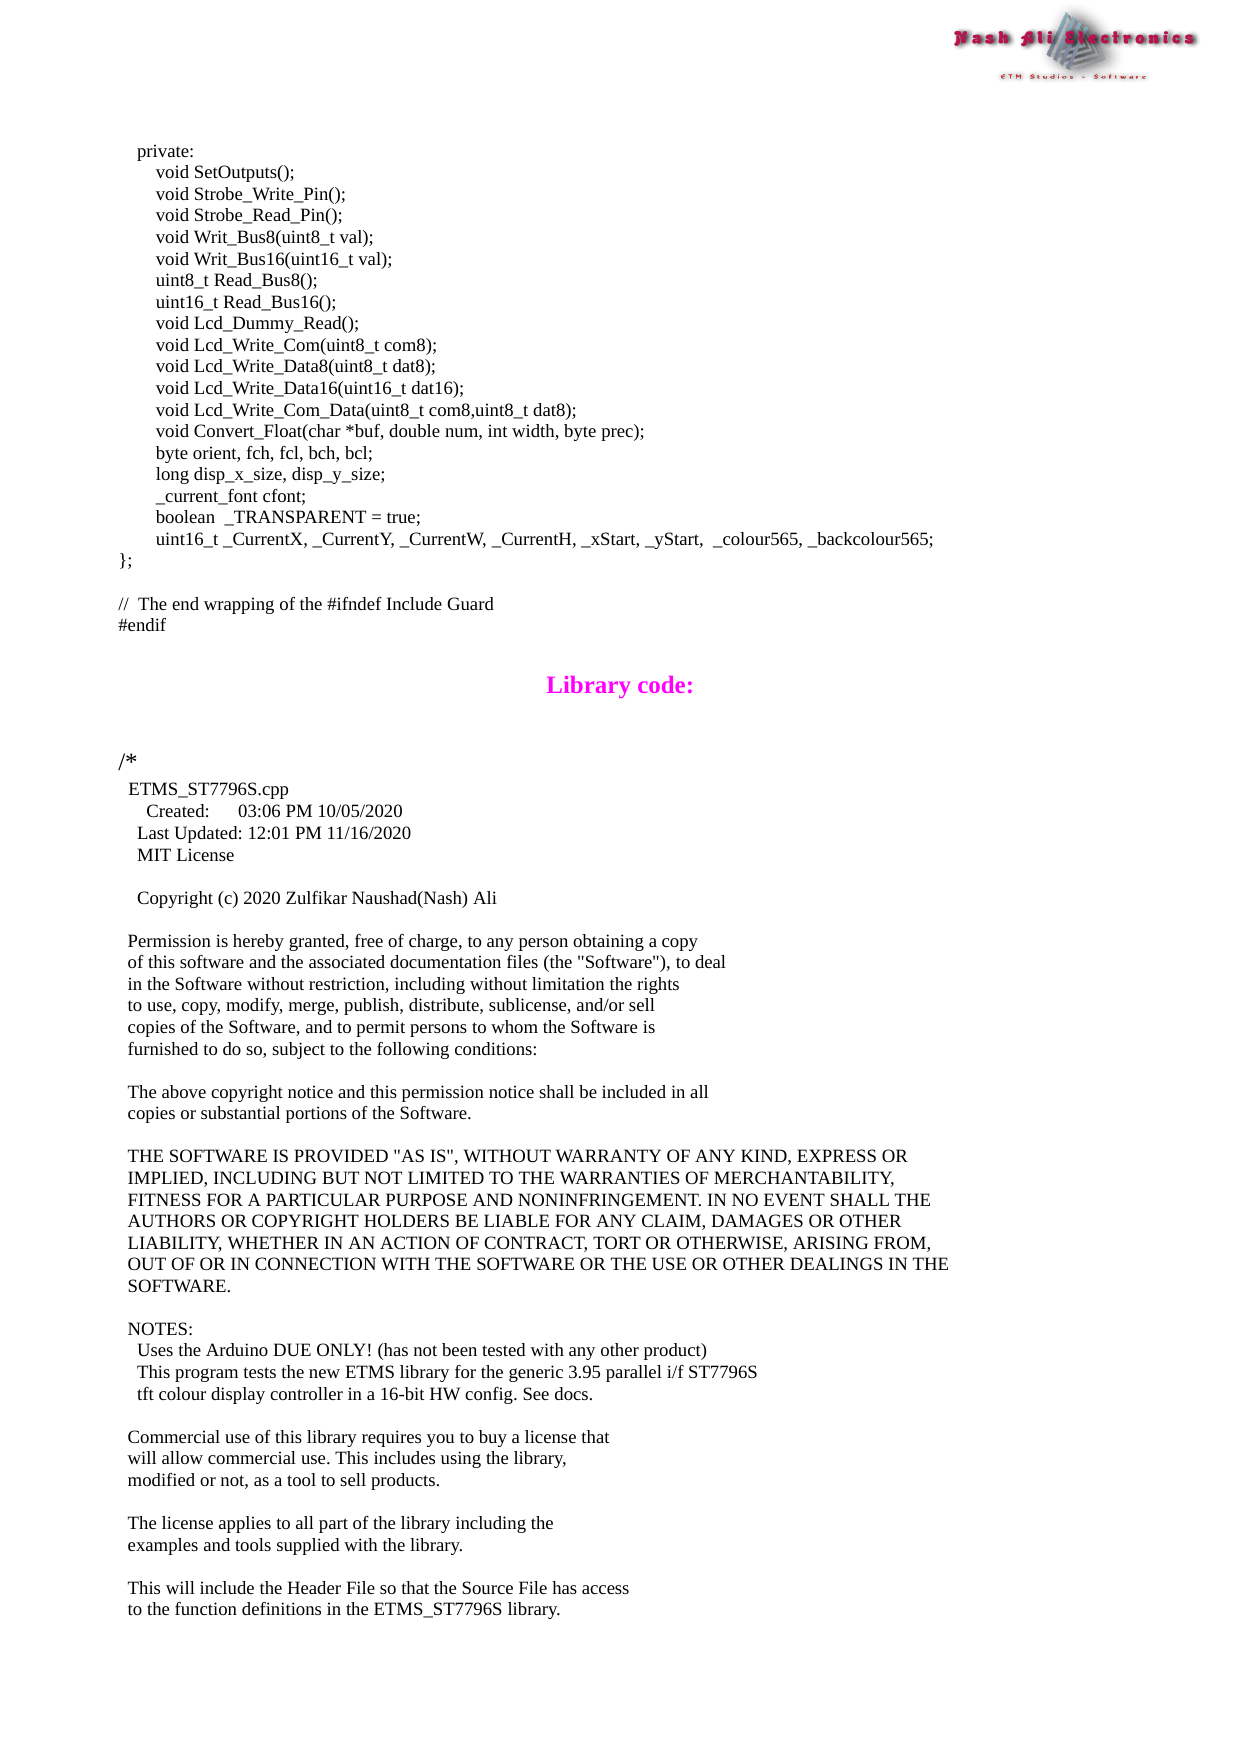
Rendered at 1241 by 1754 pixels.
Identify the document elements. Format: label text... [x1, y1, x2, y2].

text }; [118, 549, 1122, 571]
text uint16_t _CurrentX, _CurrentY, _CurrentW, _CurrentH, _xStart, _yStart, _colour565, _backcolour565; [118, 528, 1122, 549]
text tft colour display controller in a 16-bit HW config. See docs. [118, 1382, 1122, 1404]
picture [917, 0, 1240, 89]
text // The end wrapping of the #ifndef Include Guard [118, 592, 1122, 614]
text uint16_t Read_Bus16(); [118, 291, 1122, 312]
text void Strobe_Write_Pin(); [118, 183, 1122, 204]
text to use, copy, modify, merge, publish, distribute, sublicense, and/or sell [118, 994, 1122, 1016]
text void Lcd_Dummy_Read(); [118, 312, 1122, 334]
text LIABILITY, WHETHER IN AN ACTION OF CONTRACT, TORT OR OTHERWISE, ARISING FROM, [118, 1232, 1122, 1253]
text void SetOutputs(); [118, 161, 1122, 183]
text IMPLIED, INCLUDING BUT NOT LIMITED TO THE WARRANTIES OF MERCHANTABILITY, [118, 1167, 1122, 1188]
text void Writ_Bus8(uint8_t val); [118, 226, 1122, 247]
text void Lcd_Write_Com_Data(uint8_t com8,uint8_t dat8); [118, 398, 1122, 420]
text AUTHORS OR COPYRIGHT HOLDERS BE LIABLE FOR ANY CLAIM, DAMAGES OR OTHER [118, 1210, 1122, 1232]
text Created: 03:06 PM 10/05/2020 [118, 800, 1122, 822]
text The license applies to all part of the library including the [118, 1512, 1122, 1533]
text This will include the Header File so that the Source File has access [118, 1577, 1122, 1598]
text void Lcd_Write_Com(uint8_t com8); [118, 334, 1122, 355]
text copies of the Software, and to permit persons to whom the Software is [118, 1016, 1122, 1037]
text void Strobe_Read_Pin(); [118, 204, 1122, 226]
text void Lcd_Write_Data8(uint8_t dat8); [118, 355, 1122, 377]
text long disp_x_size, disp_y_size; [118, 463, 1122, 485]
text #endif [118, 614, 1122, 636]
text This program tests the new ETMS library for the generic 3.95 parallel i/f ST7796S [118, 1361, 1122, 1382]
text Permission is hereby granted, free of charge, to any person obtaining a copy [118, 930, 1122, 951]
text NOTES: [118, 1318, 1122, 1339]
text of this software and the associated documentation files (the "Software"), to deal [118, 951, 1122, 973]
text Library code: [118, 670, 1122, 698]
text ETMS_ST7796S.cpp [118, 776, 1122, 800]
text uint8_t Read_Bus8(); [118, 269, 1122, 291]
text MIT License [118, 843, 1122, 865]
text will allow commercial use. This includes using the library, [118, 1447, 1122, 1469]
text furnished to do so, subject to the following conditions: [118, 1037, 1122, 1059]
text Commercial use of this library requires you to buy a license that [118, 1426, 1122, 1447]
text to the function definitions in the ETMS_ST7796S library. [118, 1598, 1122, 1620]
text byte orient, fch, fcl, bch, bcl; [118, 442, 1122, 463]
text boolean _TRANSPARENT = true; [118, 506, 1122, 528]
text in the Software without restriction, including without limitation the rights [118, 973, 1122, 994]
text _current_font cfont; [118, 485, 1122, 506]
text SOFTWARE. [118, 1275, 1122, 1296]
text modified or not, as a tool to sell products. [118, 1469, 1122, 1490]
text THE SOFTWARE IS PROVIDED "AS IS", WITHOUT WARRANTY OF ANY KIND, EXPRESS OR [118, 1145, 1122, 1167]
text Copyright (c) 2020 Zulfikar Naushad(Nash) Ali [118, 887, 1122, 908]
text Last Updated: 12:01 PM 11/16/2020 [118, 822, 1122, 843]
text examples and tools supplied with the library. [118, 1533, 1122, 1555]
text private: [118, 140, 1122, 161]
text The above copyright notice and this permission notice shall be included in all [118, 1081, 1122, 1102]
text Uses the Arduino DUE ONLY! (has not been tested with any other product) [118, 1339, 1122, 1361]
text void Writ_Bus16(uint16_t val); [118, 247, 1122, 269]
text OUT OF OR IN CONNECTION WITH THE SOFTWARE OR THE USE OR OTHER DEALINGS IN THE [118, 1253, 1122, 1275]
text copies or substantial portions of the Software. [118, 1102, 1122, 1124]
text FITNESS FOR A PARTICULAR PURPOSE AND NONINFRINGEMENT. IN NO EVENT SHALL THE [118, 1188, 1122, 1210]
text void Lcd_Write_Data16(uint16_t dat16); [118, 377, 1122, 398]
text void Convert_Float(char *buf, double num, int width, byte prec); [118, 420, 1122, 442]
text /* [118, 747, 1122, 776]
